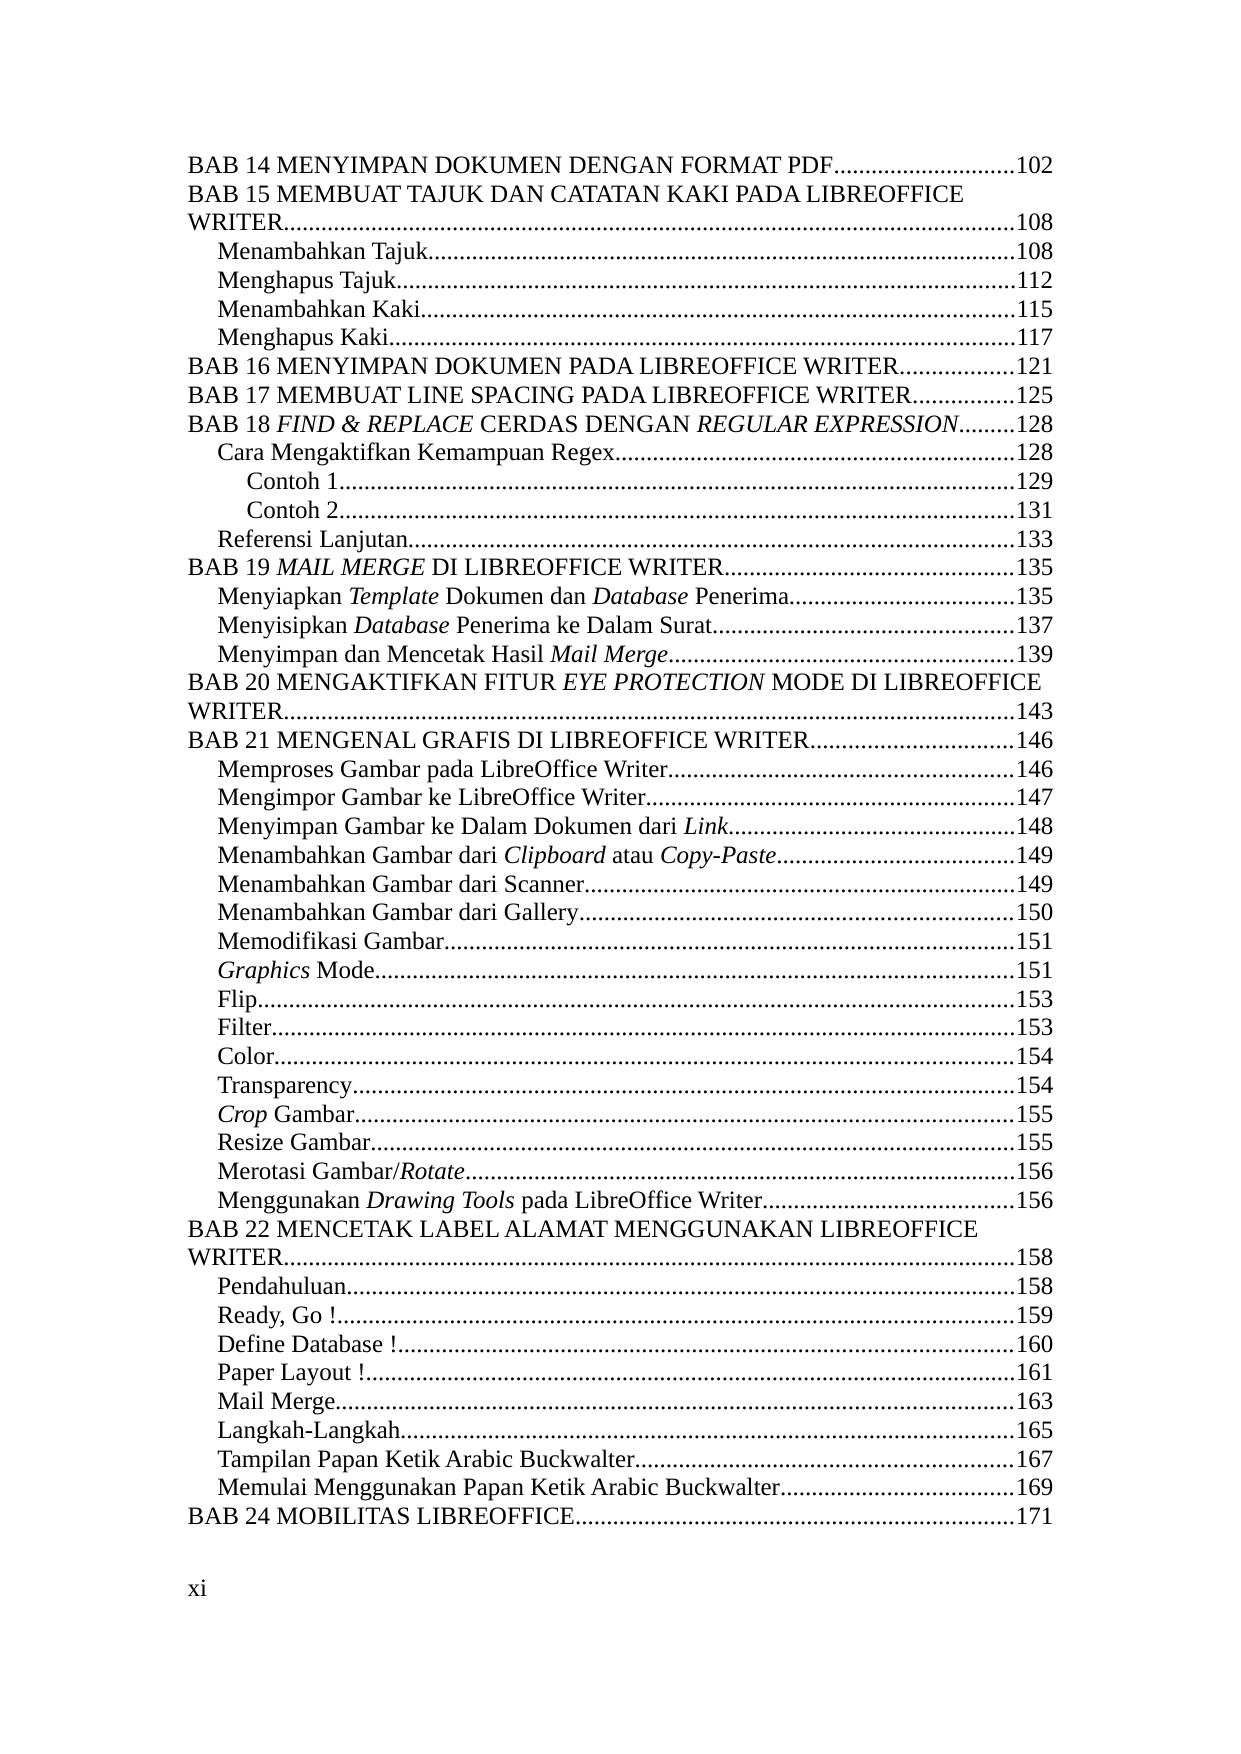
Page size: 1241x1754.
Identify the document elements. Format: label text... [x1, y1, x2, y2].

text Memproses Gambar pada LibreOffice Writer 146 [217, 754, 1053, 782]
text Color 154 [217, 1041, 1053, 1070]
text Menambahkan Gambar dari Scanner 149 [217, 869, 1053, 897]
text Contoh 1 129 [246, 466, 1053, 495]
text Menambahkan Kaki 115 [217, 294, 1053, 322]
text Menambahkan Tajuk 108 [217, 236, 1053, 265]
text Define Database ! 160 [217, 1329, 1053, 1357]
text BAB 16 MENYIMPAN DOKUMEN PADA LIBREOFFICE WRITER 121 [187, 351, 1053, 380]
text Referensi Lanjutan 133 [217, 524, 1053, 552]
text Mail Merge 163 [217, 1386, 1053, 1415]
text Menambahkan Gambar dari Gallery 150 [217, 897, 1053, 926]
text Resize Gambar 155 [217, 1127, 1053, 1156]
text Graphics Mode 151 [217, 955, 1053, 984]
text Menyimpan dan Mencetak Hasil Mail Merge 139 [217, 639, 1053, 667]
text Menghapus Kaki 117 [217, 322, 1053, 351]
text BAB 20 MENGAKTIFKAN FITUR EYE PROTECTION MODE DI LIBREOFFICE WRITER 143 [187, 667, 1053, 725]
text BAB 24 MOBILITAS LIBREOFFICE 171 [187, 1501, 1053, 1530]
text Transparency 154 [217, 1070, 1053, 1099]
text Paper Layout ! 161 [217, 1357, 1053, 1386]
text Menyimpan Gambar ke Dalam Dokumen dari Link 148 [217, 811, 1053, 840]
text BAB 19 MAIL MERGE DI LIBREOFFICE WRITER 135 [187, 552, 1053, 581]
text Mengimpor Gambar ke LibreOffice Writer 147 [217, 782, 1053, 811]
text Menghapus Tajuk 112 [217, 265, 1053, 294]
text BAB 14 MENYIMPAN DOKUMEN DENGAN FORMAT PDF 102 [187, 150, 1053, 179]
text Memodifikasi Gambar 151 [217, 926, 1053, 955]
text Contoh 2 131 [246, 495, 1053, 524]
text Crop Gambar 155 [217, 1099, 1053, 1127]
text Ready, Go ! 159 [217, 1300, 1053, 1329]
text BAB 15 MEMBUAT TAJUK DAN CATATAN KAKI PADA LIBREOFFICE WRITER 108 [187, 179, 1053, 236]
text Tampilan Papan Ketik Arabic Buckwalter 167 [217, 1444, 1053, 1472]
text Menyisipkan Database Penerima ke Dalam Surat 137 [217, 610, 1053, 639]
text BAB 18 FIND & REPLACE CERDAS DENGAN REGULAR EXPRESSION 128 [187, 409, 1053, 437]
text BAB 22 MENCETAK LABEL ALAMAT MENGGUNAKAN LIBREOFFICE WRITER 158 [187, 1214, 1053, 1271]
text Pendahuluan 158 [217, 1271, 1053, 1300]
text Menambahkan Gambar dari Clipboard atau Copy-Paste 149 [217, 840, 1053, 869]
text Flip 153 [217, 984, 1053, 1012]
text Menggunakan Drawing Tools pada LibreOffice Writer 156 [217, 1185, 1053, 1214]
text Merotasi Gambar/Rotate 156 [217, 1156, 1053, 1185]
text BAB 21 MENGENAL GRAFIS DI LIBREOFFICE WRITER 146 [187, 725, 1053, 754]
text BAB 17 MEMBUAT LINE SPACING PADA LIBREOFFICE WRITER 125 [187, 380, 1053, 409]
text Memulai Menggunakan Papan Ketik Arabic Buckwalter 169 [217, 1472, 1053, 1501]
text Langkah-Langkah 165 [217, 1415, 1053, 1444]
text Cara Mengaktifkan Kemampuan Regex 128 [217, 437, 1053, 466]
text Menyiapkan Template Dokumen dan Database Penerima 135 [217, 581, 1053, 610]
text Filter 153 [217, 1012, 1053, 1041]
